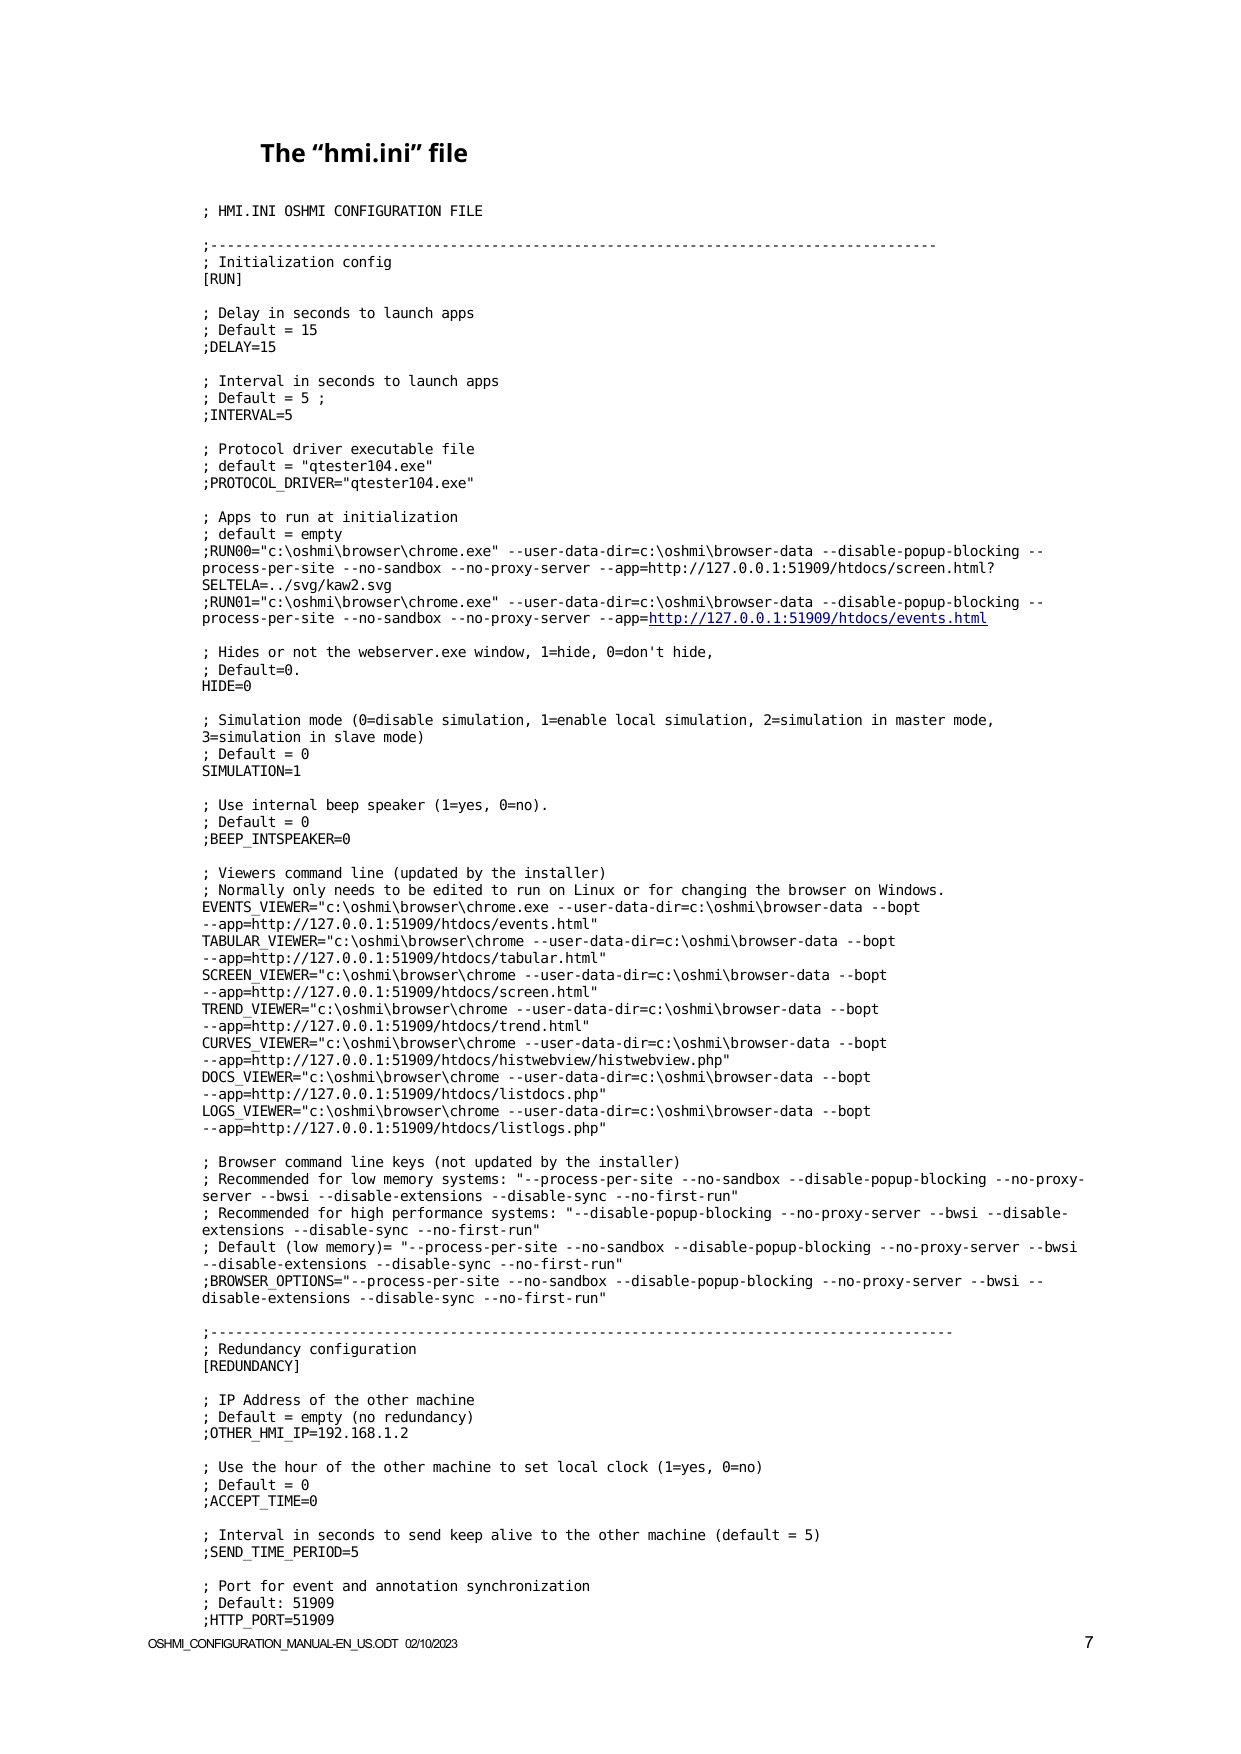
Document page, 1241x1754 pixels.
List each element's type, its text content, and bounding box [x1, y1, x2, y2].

text ; Use internal beep speaker (1=yes, 0=no). [202, 797, 1093, 814]
text ;---------------------------------------------------------------------------------------- [202, 237, 1093, 254]
text [RUN] [202, 271, 1093, 288]
text LOGS_VIEWER="c:\oshmi\browser\chrome --user-data-dir=c:\oshmi\browser-data --bopt --app=http://127.0.0.1:51909/htdocs/listlogs.php" [202, 1103, 1093, 1137]
text ; Normally only needs to be edited to run on Linux or for changing the browser on Windows. [202, 882, 1093, 899]
text ; Default=0. [202, 661, 1093, 678]
text ;SEND_TIME_PERIOD=5 [202, 1544, 1093, 1561]
text ;PROTOCOL_DRIVER="qtester104.exe" [202, 474, 1093, 492]
text ;OTHER_HMI_IP=192.168.1.2 [202, 1425, 1093, 1442]
text ; Default: 51909 [202, 1595, 1093, 1612]
text ; default = empty [202, 526, 1093, 542]
text ; Use the hour of the other machine to set local clock (1=yes, 0=no) [202, 1459, 1093, 1476]
text ; Recommended for high performance systems: "--disable-popup-blocking --no-proxy-server --bwsi --disable-extensions --disable-sync --no-first-run" [202, 1205, 1093, 1239]
text ; default = "qtester104.exe" [202, 458, 1093, 474]
text ; Default (low memory)= "--process-per-site --no-sandbox --disable-popup-blocking --no-proxy-server --bwsi --disable-extensions --disable-sync --no-first-run" [202, 1239, 1093, 1273]
text ; Default = 0 [202, 746, 1093, 763]
text ; Interval in seconds to send keep alive to the other machine (default = 5) [202, 1527, 1093, 1544]
text SIMULATION=1 [202, 763, 1093, 780]
text ; Default = empty (no redundancy) [202, 1408, 1093, 1425]
text ; Redundancy configuration [202, 1341, 1093, 1357]
text ; Protocol driver executable file [202, 441, 1093, 458]
text ;INTERVAL=5 [202, 407, 1093, 424]
text ; Viewers command line (updated by the installer) [202, 865, 1093, 882]
text ;ACCEPT_TIME=0 [202, 1493, 1093, 1510]
text ; Hides or not the webserver.exe window, 1=hide, 0=don't hide, [202, 644, 1093, 661]
text ;BEEP_INTSPEAKER=0 [202, 831, 1093, 848]
text ; Simulation mode (0=disable simulation, 1=enable local simulation, 2=simulation in master mode, 3=simulation in slave mode) [202, 712, 1093, 746]
text ; Apps to run at initialization [202, 508, 1093, 526]
text ; Recommended for low memory systems: "--process-per-site --no-sandbox --disable-popup-blocking --no-proxy-server --bwsi --disable-extensions --disable-sync --no-first-run" [202, 1171, 1093, 1205]
text ; Default = 0 [202, 1476, 1093, 1493]
text ;------------------------------------------------------------------------------------------ [202, 1323, 1093, 1341]
text ;RUN00="c:\oshmi\browser\chrome.exe" --user-data-dir=c:\oshmi\browser-data --disable-popup-blocking --process-per-site --no-sandbox --no-proxy-server --app=http://127.0.0.1:51909/htdocs/screen.html?SELTELA=../svg/kaw2.svg [202, 542, 1093, 593]
text ; Default = 15 [202, 322, 1093, 339]
text SCREEN_VIEWER="c:\oshmi\browser\chrome --user-data-dir=c:\oshmi\browser-data --bopt --app=http://127.0.0.1:51909/htdocs/screen.html" [202, 967, 1093, 1001]
text ; Initialization config [202, 254, 1093, 271]
text TABULAR_VIEWER="c:\oshmi\browser\chrome --user-data-dir=c:\oshmi\browser-data --bopt --app=http://127.0.0.1:51909/htdocs/tabular.html" [202, 933, 1093, 967]
text ; Default = 5 ; [202, 390, 1093, 407]
text ; Port for event and annotation synchronization [202, 1578, 1093, 1595]
text HIDE=0 [202, 678, 1093, 695]
text ;RUN01="c:\oshmi\browser\chrome.exe" --user-data-dir=c:\oshmi\browser-data --disable-popup-blocking --process-per-site --no-sandbox --no-proxy-server --app=http://127.0.0.1:51909/htdocs/events.html [202, 593, 1093, 627]
text CURVES_VIEWER="c:\oshmi\browser\chrome --user-data-dir=c:\oshmi\browser-data --bopt --app=http://127.0.0.1:51909/htdocs/histwebview/histwebview.php" [202, 1035, 1093, 1069]
text ;DELAY=15 [202, 339, 1093, 356]
text TREND_VIEWER="c:\oshmi\browser\chrome --user-data-dir=c:\oshmi\browser-data --bopt --app=http://127.0.0.1:51909/htdocs/trend.html" [202, 1001, 1093, 1035]
text [REDUNDANCY] [202, 1357, 1093, 1374]
subtitle The “hmi.ini” file [260, 136, 1093, 170]
text ; IP Address of the other machine [202, 1391, 1093, 1408]
text DOCS_VIEWER="c:\oshmi\browser\chrome --user-data-dir=c:\oshmi\browser-data --bopt --app=http://127.0.0.1:51909/htdocs/listdocs.php" [202, 1069, 1093, 1103]
text ;HTTP_PORT=51909 [202, 1612, 1093, 1629]
text EVENTS_VIEWER="c:\oshmi\browser\chrome.exe --user-data-dir=c:\oshmi\browser-data --bopt --app=http://127.0.0.1:51909/htdocs/events.html" [202, 899, 1093, 933]
text ; Delay in seconds to launch apps [202, 305, 1093, 322]
text ; Default = 0 [202, 814, 1093, 831]
text ; HMI.INI OSHMI CONFIGURATION FILE [202, 203, 1093, 220]
text ;BROWSER_OPTIONS="--process-per-site --no-sandbox --disable-popup-blocking --no-proxy-server --bwsi --disable-extensions --disable-sync --no-first-run" [202, 1273, 1093, 1307]
text ; Browser command line keys (not updated by the installer) [202, 1154, 1093, 1171]
text ; Interval in seconds to launch apps [202, 373, 1093, 390]
